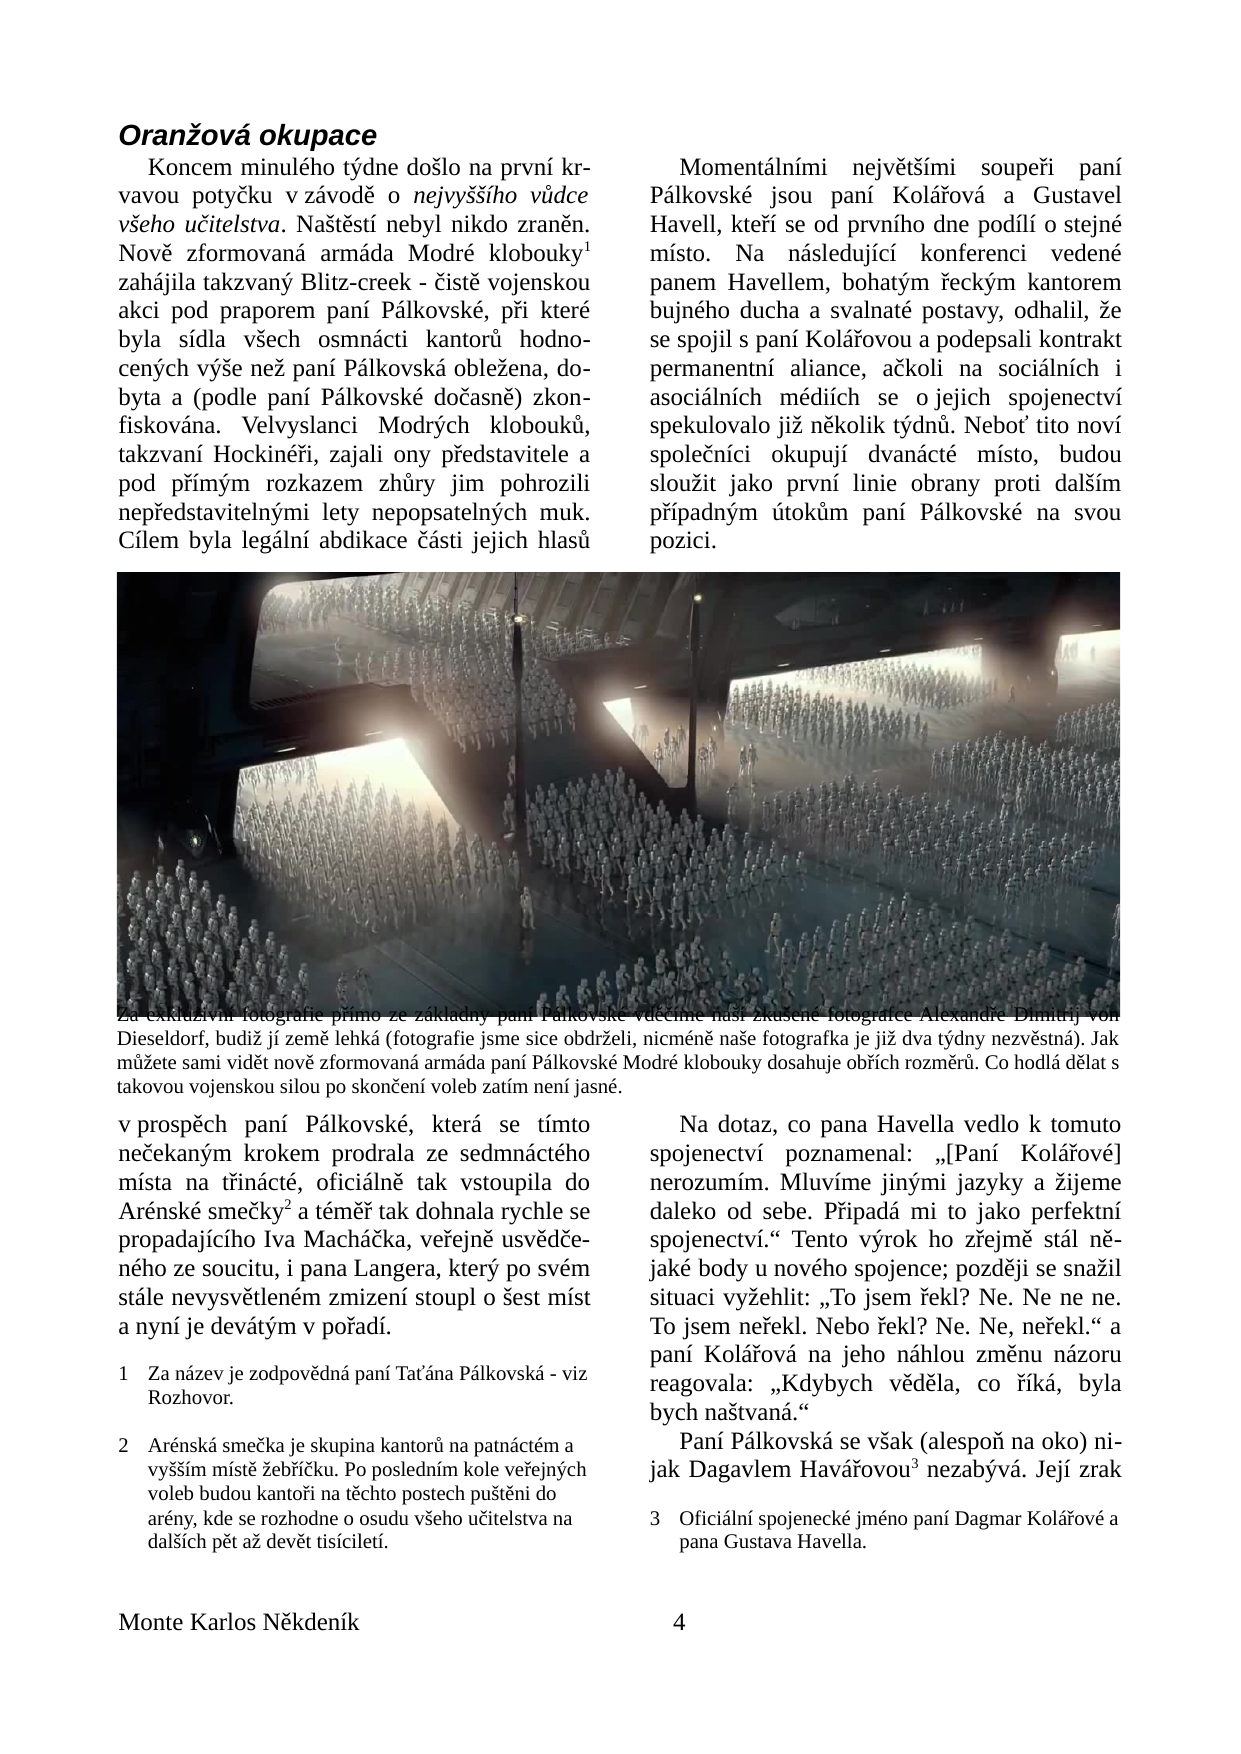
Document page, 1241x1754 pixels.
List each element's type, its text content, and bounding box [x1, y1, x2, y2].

text Arénská smečka je skupina kantorů na patnáctém a vyšším místě žebříčku. Po posledním kole veřejných voleb budou kantoři na těchto postech puštěni do arény, kde se rozhodne o osudu všeho učitelstva na dalších pět až devět tisíciletí. [118, 1433, 591, 1578]
text Paní Pálkovská se však (alespoň na oko) ni­jak Dagavlem Havářovou nezabývá. Její zrak [649, 1426, 1122, 1483]
text Za název je zodpovědná paní Taťána Pálkovská - viz Rozhovor. [118, 1361, 591, 1433]
picture [116, 572, 1121, 1013]
text Na dotaz, co pana Havella vedlo k tomuto spojenectví poznamenal: „[Paní Kolářové] nerozumím. Mluvíme jinými jazyky a žijeme daleko od sebe. Připadá mi to jako perfektní spojenectví.“ Tento výrok ho zřejmě stál ně­jaké body u nového spojence; později se snažil situaci vyžehlit: „To jsem řekl? Ne. Ne ne ne. To jsem neřekl. Nebo řekl? Ne. Ne, neřekl.“ a paní Kolářová na jeho náhlou změnu názoru reagovala: „Kdybych věděla, co říká, byla bych naštvaná.“ [649, 554, 1122, 1426]
text Koncem minulého týdne došlo na první kr­vavou potyčku v závodě o nejvyššího vůdce všeho učitelstva. Naštěstí nebyl nikdo zraněn. Nově zformovaná armáda Modré klobouky zahájila takzvaný Blitz-creek - čistě vojenskou akci pod praporem paní Pálkovské, při které byla sídla všech osmnácti kantorů hodno­cených výše než paní Pálkovská obležena, do­byta a (podle paní Pálkovské dočasně) zkon­fiskována. Velvyslanci Modrých klobouků, takzvaní Hockinéři, zajali ony představitele a pod přímým rozkazem zhůry jim pohrozili nepředstavitelnými lety nepopsatelných muk. Cílem byla legální abdikace části jejich hlasů v prospěch paní Pálkovské, která se tímto nečekaným krokem prodrala ze sedmnáctého místa na třinácté, oficiálně tak vstoupila do Arénské smečky a téměř tak dohnala rychle se propadajícího Iva Macháčka, veřejně usvědče-ného ze soucitu, i pana Langera, který po svém stále nevysvětleném zmizení stoupl o šest míst a nyní je devátým v pořadí. [118, 152, 591, 572]
subtitle Oranžová okupace [118, 118, 1122, 152]
text Momentálními největšími soupeři paní Pálkovské jsou paní Kolářová a Gustavel Havell, kteří se od prvního dne podílí o stejné místo. Na následující konferenci vedené panem Havellem, bohatým řeckým kantorem bujného ducha a svalnaté postavy, odhalil, že se spojil s paní Kolářovou a podepsali kontrakt permanentní aliance, ačkoli na sociálních i asociálních médiích se o jejich spojenectví spekulovalo již několik týdnů. Neboť tito noví společníci okupují dvanácté místo, budou sloužit jako první linie obrany proti dalším případným útokům paní Pálkovské na svou pozici. [649, 152, 1122, 554]
text Oficiální spojenecké jméno paní Dagmar Kolářové a pana Gustava Havella. [649, 1505, 1122, 1578]
text Koncem minulého týdne došlo na první kr­vavou potyčku v závodě o nejvyššího vůdce všeho učitelstva. Naštěstí nebyl nikdo zraněn. Nově zformovaná armáda Modré klobouky zahájila takzvaný Blitz-creek - čistě vojenskou akci pod praporem paní Pálkovské, při které byla sídla všech osmnácti kantorů hodno­cených výše než paní Pálkovská obležena, do­byta a (podle paní Pálkovské dočasně) zkon­fiskována. Velvyslanci Modrých klobouků, takzvaní Hockinéři, zajali ony představitele a pod přímým rozkazem zhůry jim pohrozili nepředstavitelnými lety nepopsatelných muk. Cílem byla legální abdikace části jejich hlasů v prospěch paní Pálkovské, která se tímto nečekaným krokem prodrala ze sedmnáctého místa na třinácté, oficiálně tak vstoupila do Arénské smečky a téměř tak dohnala rychle se propadajícího Iva Macháčka, veřejně usvědče-ného ze soucitu, i pana Langera, který po svém stále nevysvětleném zmizení stoupl o šest míst a nyní je devátým v pořadí. [118, 1013, 591, 1339]
picture [1017, 1008, 1025, 1013]
